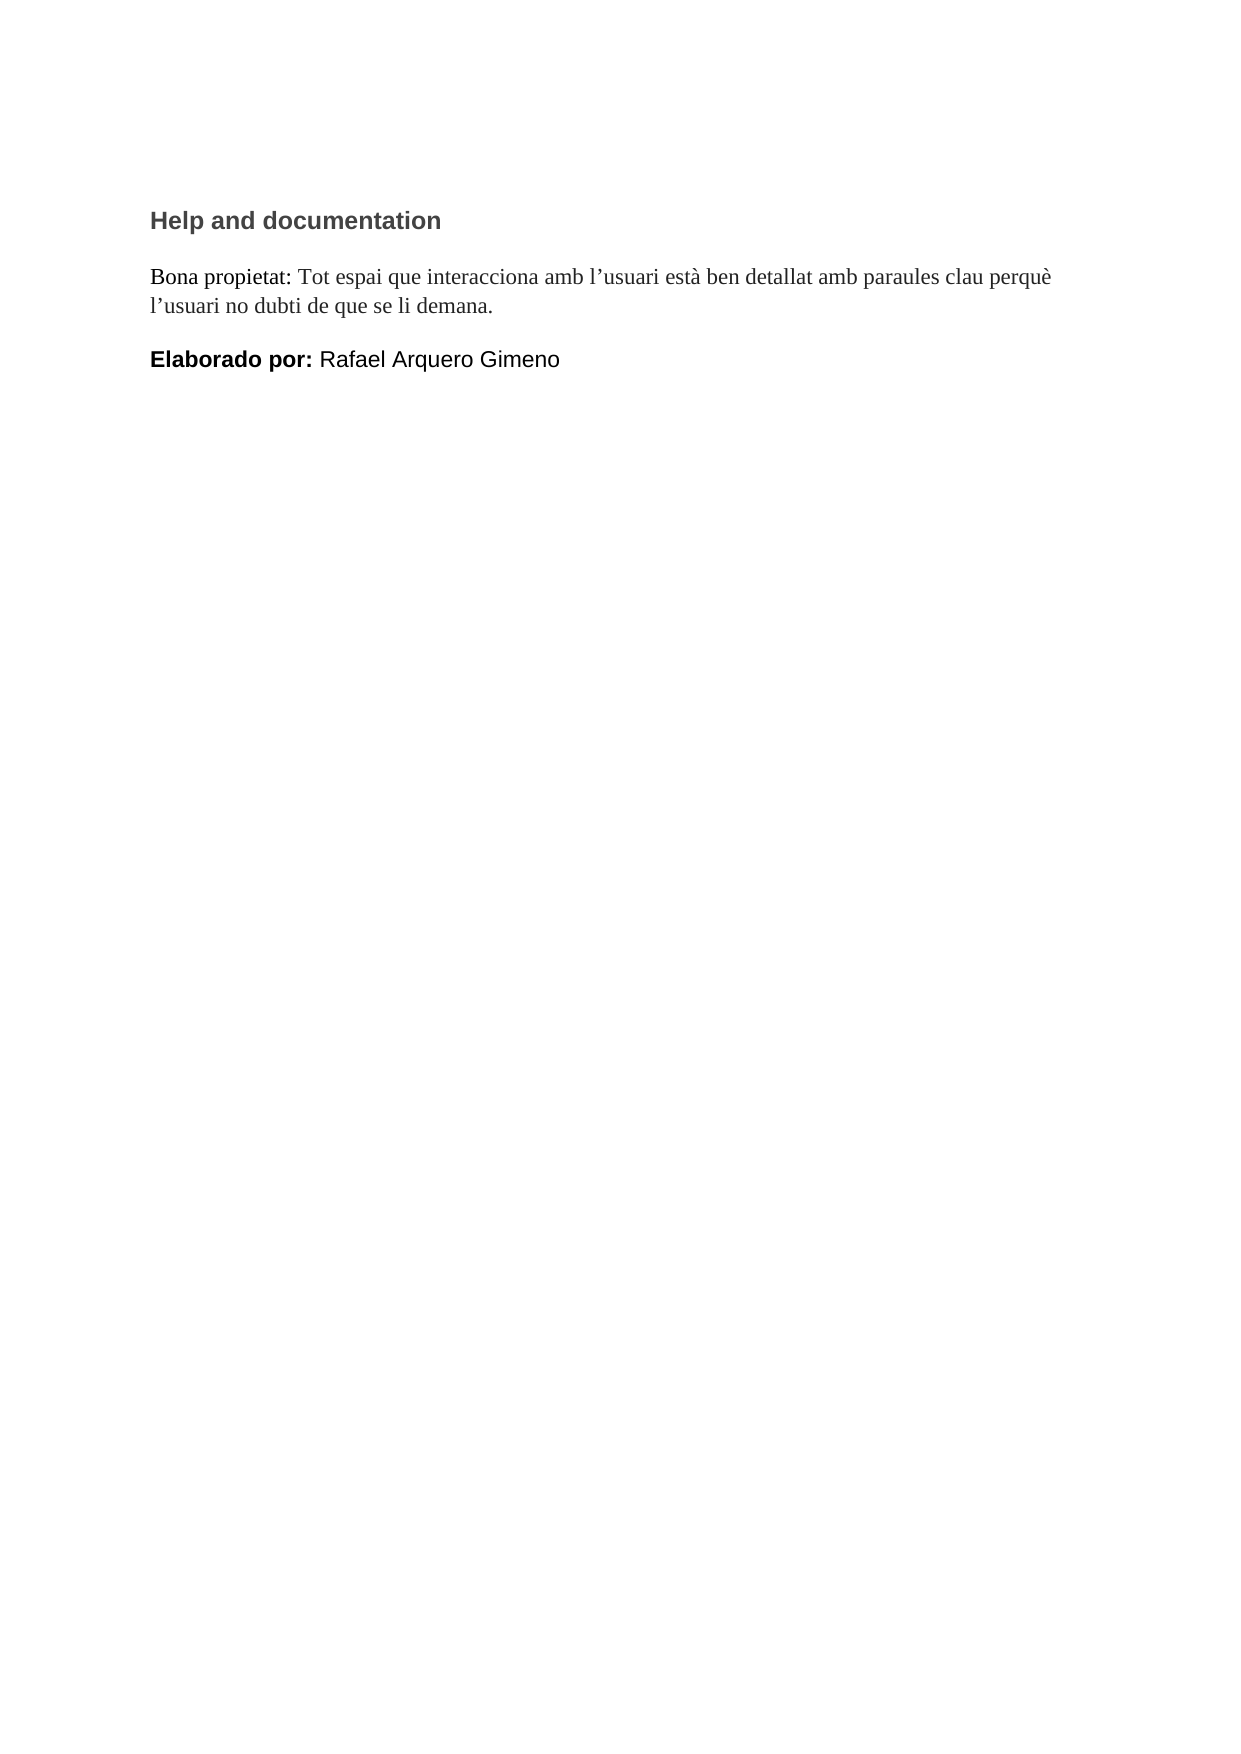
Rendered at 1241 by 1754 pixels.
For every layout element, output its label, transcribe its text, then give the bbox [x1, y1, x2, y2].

text Bona propietat: Tot espai que interacciona amb l’usuari està ben detallat amb paraules clau perquè l’usuari no dubti de que se li demana. [150, 264, 1091, 318]
text Elaborado por: Rafael Arquero Gimeno [150, 347, 1091, 373]
subtitle Help and documentation [150, 207, 1091, 235]
